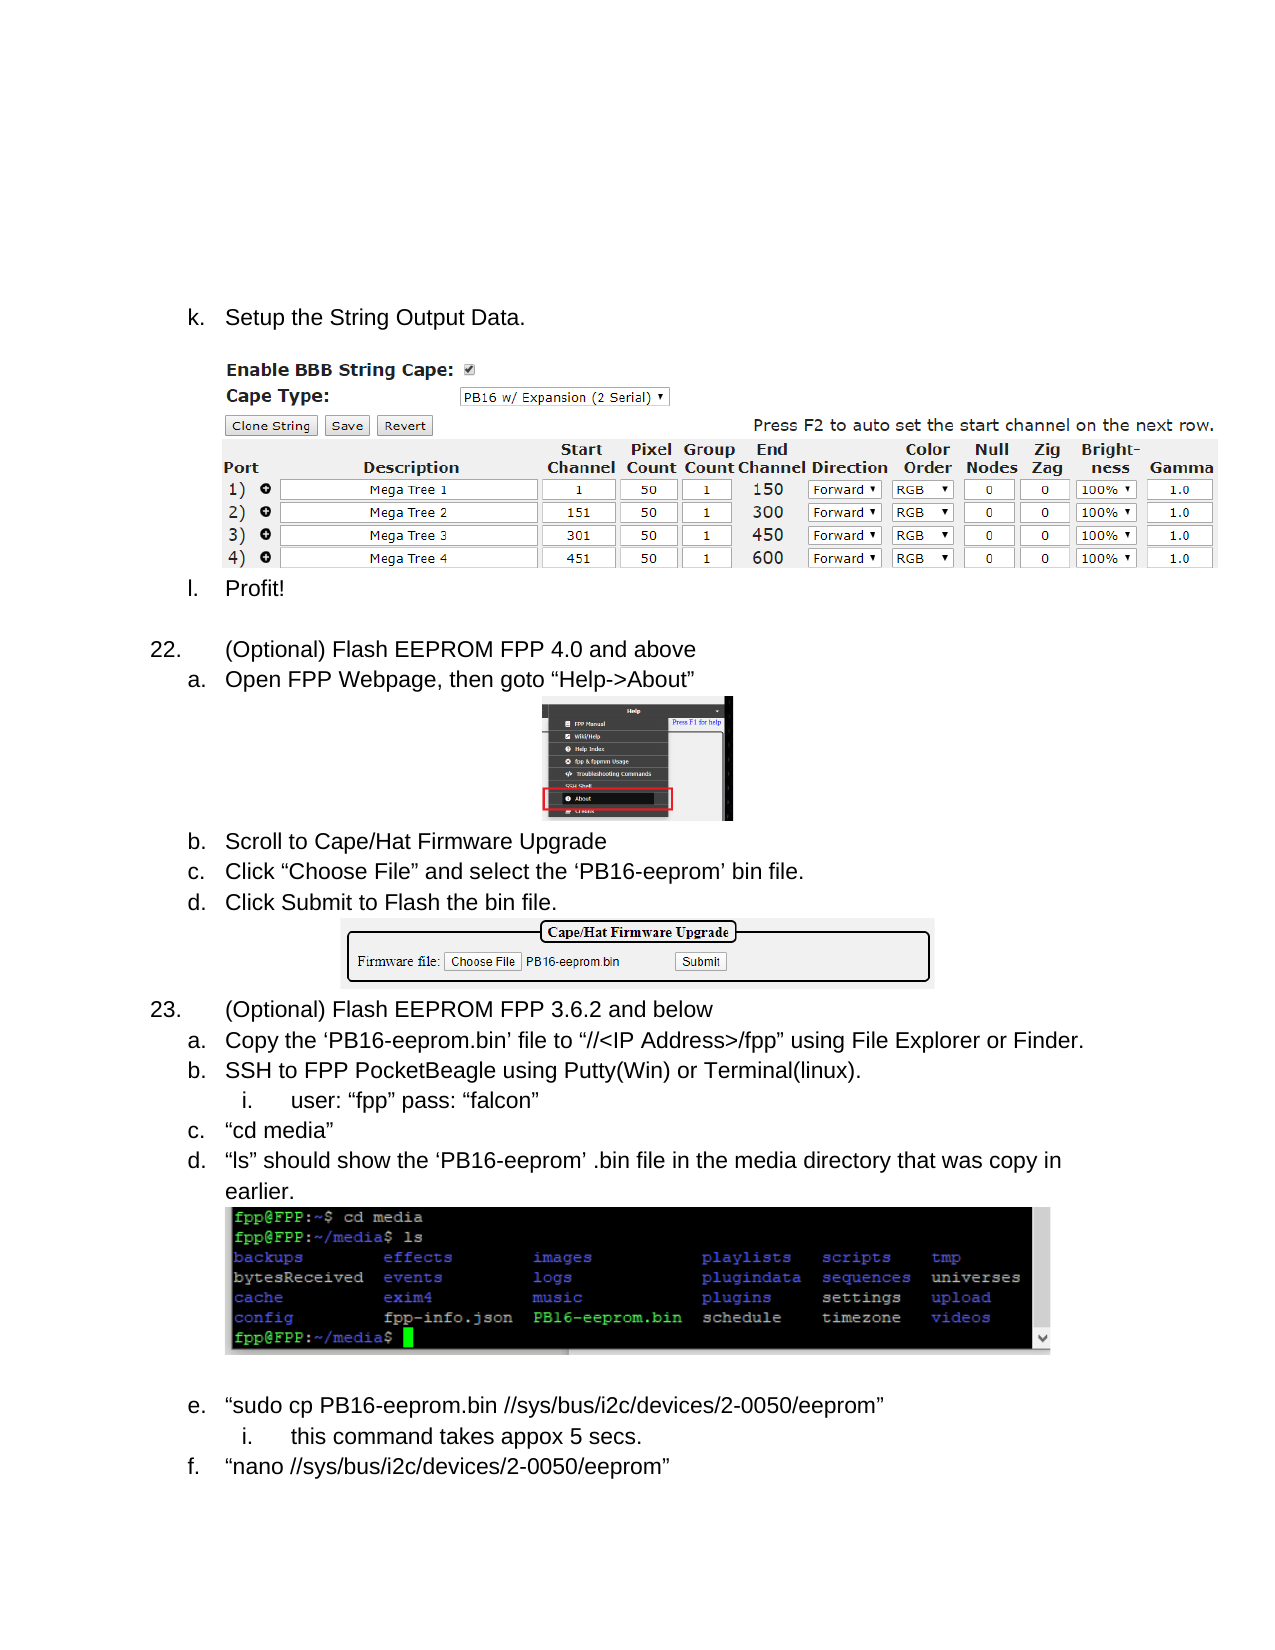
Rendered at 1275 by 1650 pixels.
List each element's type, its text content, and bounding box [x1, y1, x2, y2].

list Open FPP Webpage, then goto “Help->About” [187, 666, 1125, 692]
list Click Submit to Flash the bin file. [187, 888, 1125, 915]
list “cd media” [187, 1117, 1125, 1143]
picture [542, 696, 734, 821]
list Profit! [187, 334, 1125, 602]
list “nano //sys/bus/i2c/devices/2-0050/eeprom” [187, 1453, 1125, 1479]
list SSH to FPP PocketBeagle using Putty(Win) or Terminal(linux). [187, 1057, 1125, 1083]
list Setup the String Output Data. [187, 304, 1125, 330]
list (Optional) Flash EEPROM FPP 3.6.2 and below [150, 919, 1125, 1023]
picture [340, 918, 935, 989]
list “sudo cp PB16-eeprom.bin //sys/bus/i2c/devices/2-0050/eeprom” [187, 1392, 1125, 1419]
list Scroll to Cape/Hat Firmware Upgrade [187, 696, 1125, 854]
list “ls” should show the ‘PB16-eeprom’ .bin file in the media directory that was copy in earlier. [187, 1147, 1125, 1204]
list Copy the ‘PB16-eeprom.bin’ file to “//<IP Address>/fpp” using File Explorer or Finder. [187, 1027, 1125, 1053]
list Click “Choose File” and select the ‘PB16-eeprom’ bin file. [187, 858, 1125, 884]
list this command takes appox 5 secs. [253, 1423, 1125, 1449]
list user: “fpp” pass: “falcon” [253, 1087, 1125, 1113]
list [187, 150, 1125, 300]
picture [224, 1207, 1051, 1355]
picture [211, 345, 1226, 568]
list (Optional) Flash EEPROM FPP 4.0 and above [150, 636, 1125, 662]
